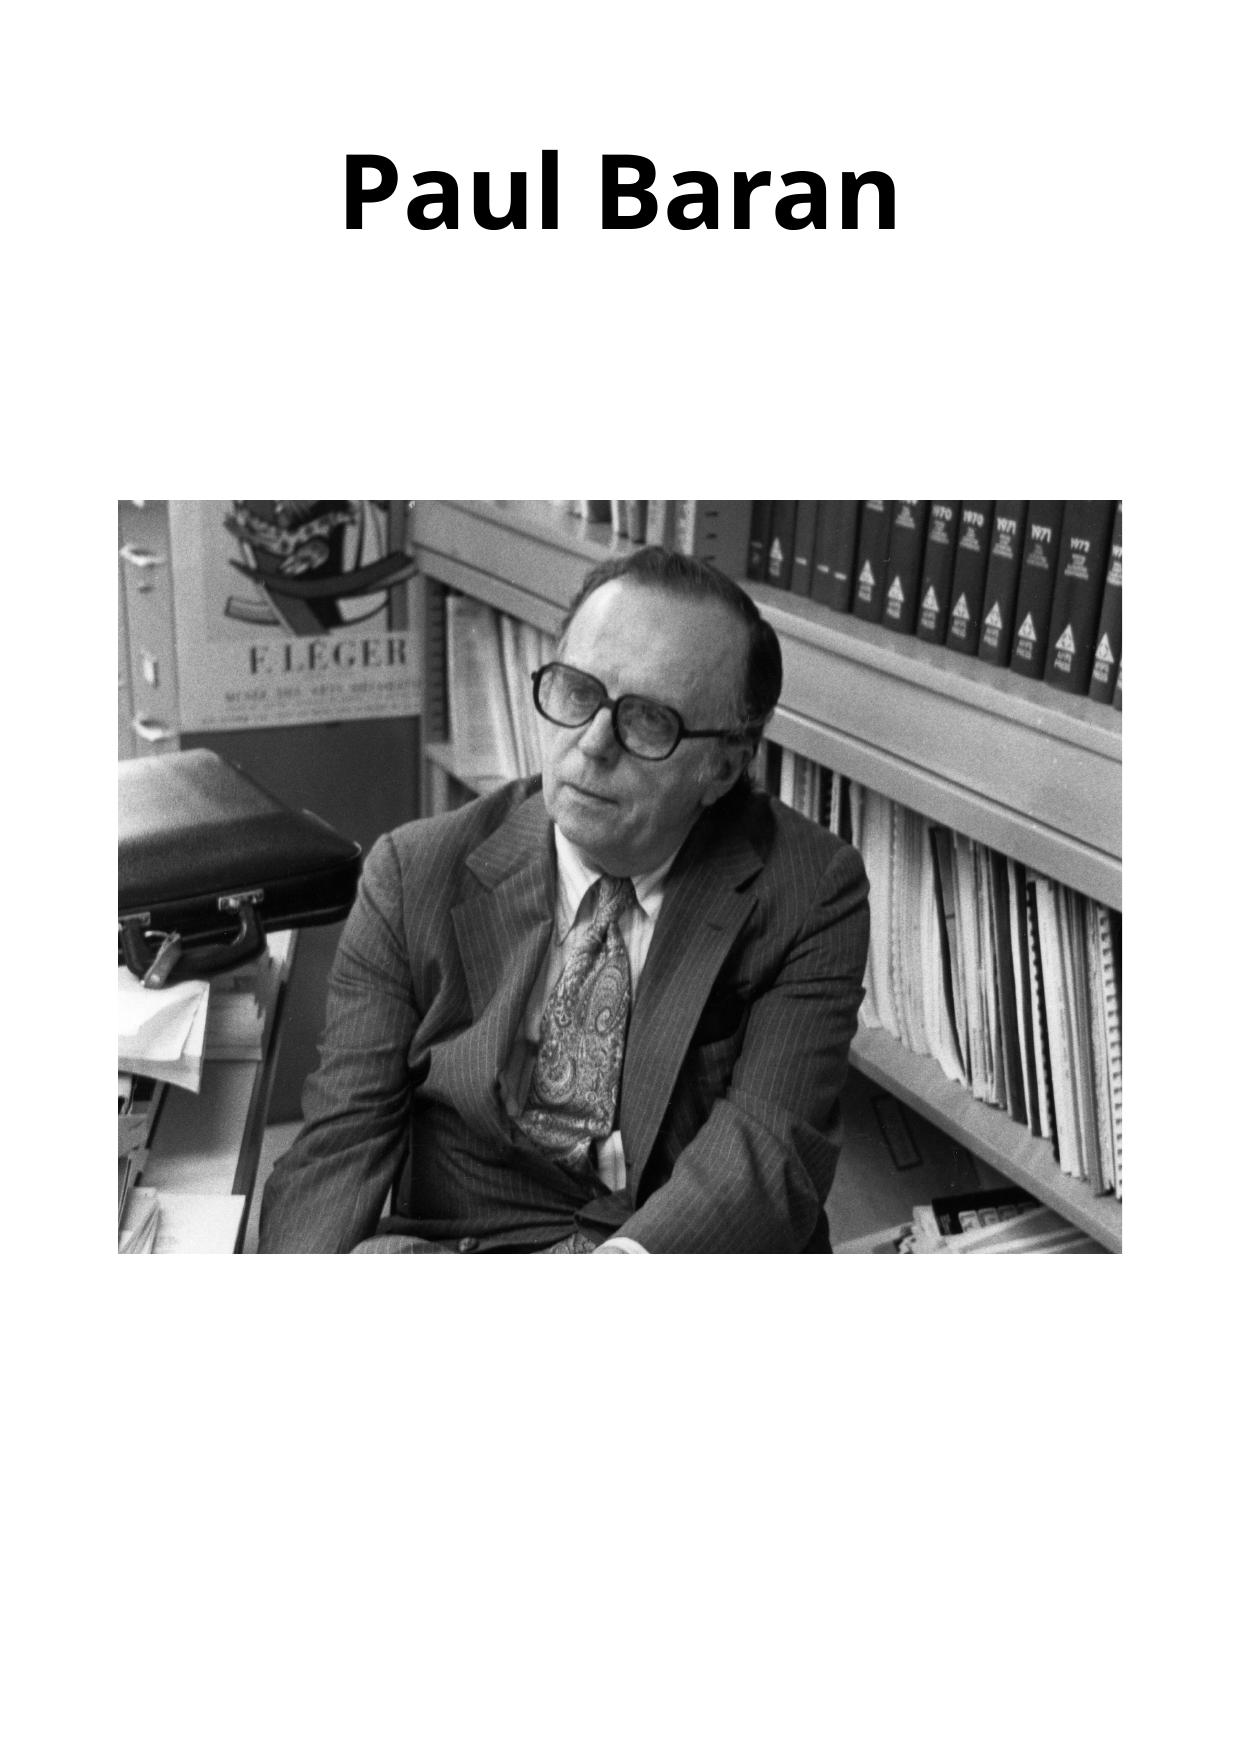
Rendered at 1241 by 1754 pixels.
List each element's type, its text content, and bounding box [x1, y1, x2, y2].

picture [118, 500, 1123, 1254]
text Paul Baran [118, 118, 1122, 260]
